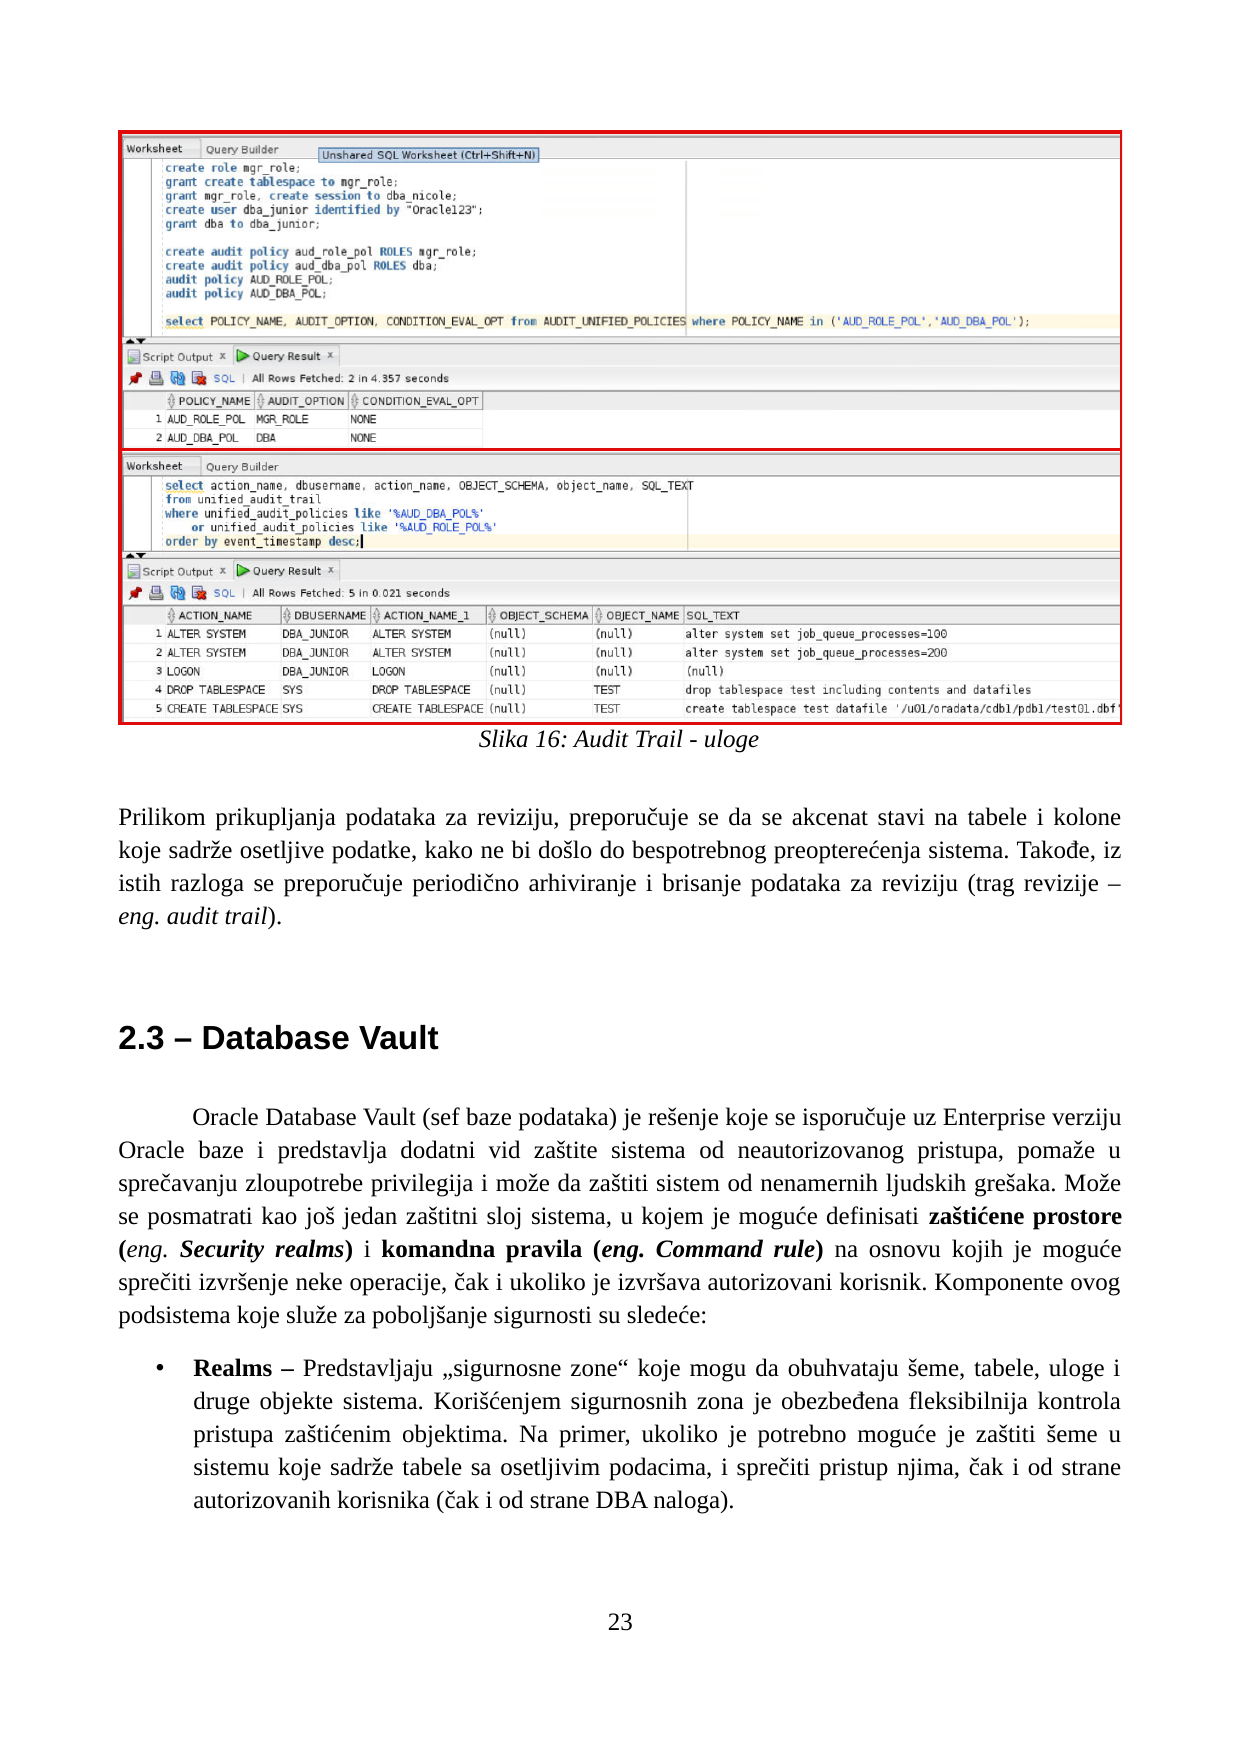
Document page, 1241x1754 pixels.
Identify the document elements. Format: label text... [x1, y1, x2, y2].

picture [118, 130, 1123, 725]
text Slika 16: Audit Trail - uloge [118, 725, 1122, 753]
text Prilikom prikupljanja podataka za reviziju, preporučuje se da se akcenat stavi na tabele i kolone koje sadrže osetljive podatke, kako ne bi došlo do bespotrebnog preopterećenja sistema. Takođe, iz istih razloga se preporučuje periodično arhiviranje i brisanje podataka za reviziju (trag revizije – eng. audit trail). [118, 802, 1122, 930]
text Oracle Database Vault (sef baze podataka) je rešenje koje se isporučuje uz Enterprise verziju Oracle baze i predstavlja dodatni vid zaštite sistema od neautorizovanog pristupa, pomaže u sprečavanju zloupotrebe privilegija i može da zaštiti sistem od nenamernih ljudskih grešaka. Može se posmatrati kao još jedan zaštitni sloj sistema, u kojem je moguće definisati zaštićene prostore (eng. Security realms) i komandna pravila (eng. Command rule) na osnovu kojih je moguće sprečiti izvršenje neke operacije, čak i ukoliko je izvršava autorizovani korisnik. Komponente ovog podsistema koje služe za poboljšanje sigurnosti su sledeće: [118, 1102, 1122, 1328]
subtitle 2.3 – Database Vault [118, 1018, 1122, 1056]
list Realms – Predstavljaju „sigurnosne zone“ koje mogu da obuhvataju šeme, tabele, uloge i druge objekte sistema. Korišćenjem sigurnosnih zona je obezbeđena fleksibilnija kontrola pristupa zaštićenim objektima. Na primer, ukoliko je potrebno moguće je zaštiti šeme u sistemu koje sadrže tabele sa osetljivim podacima, i sprečiti pristup njima, čak i od strane autorizovanih korisnika (čak i od strane DBA naloga). [156, 1353, 1122, 1514]
